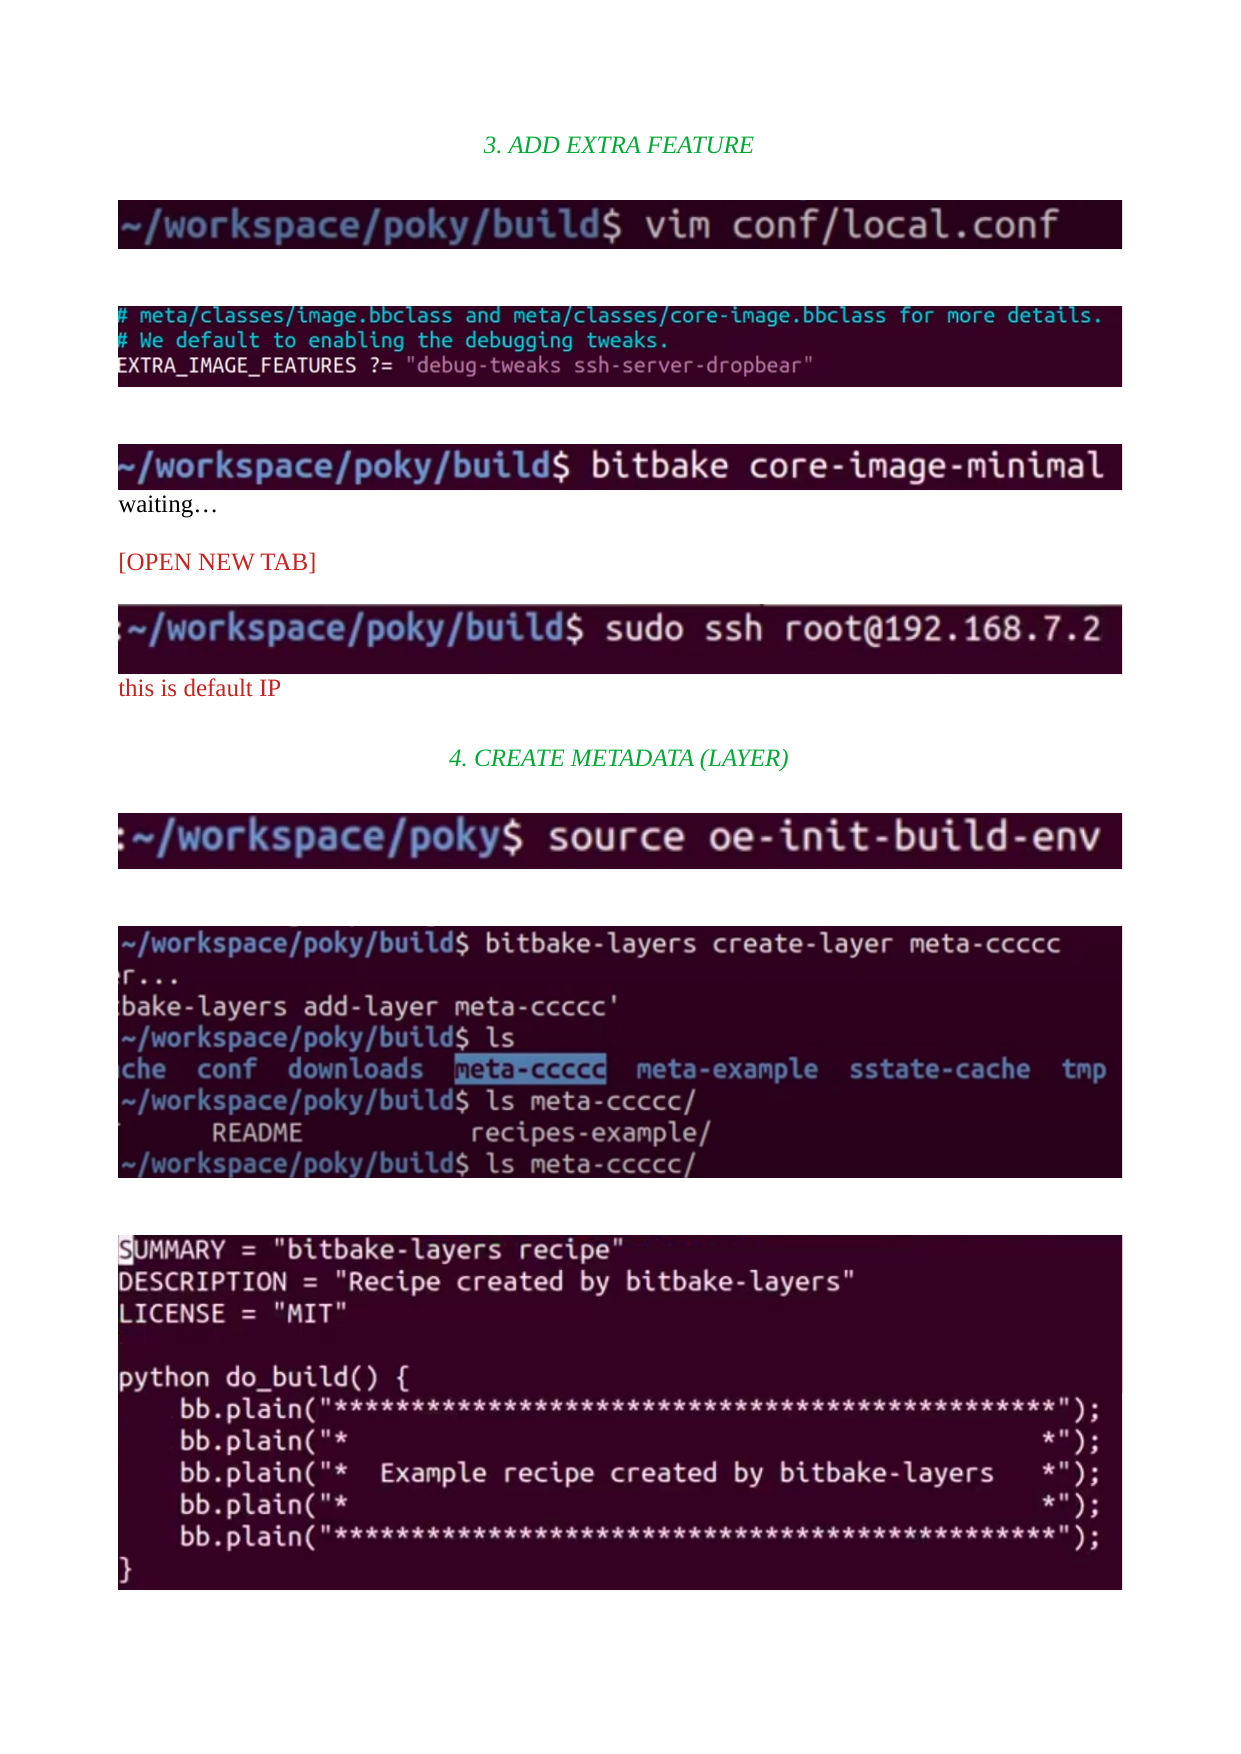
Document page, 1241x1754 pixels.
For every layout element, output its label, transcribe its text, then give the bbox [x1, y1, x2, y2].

picture [118, 813, 1123, 869]
picture [118, 444, 1123, 490]
picture [118, 604, 1123, 674]
picture [118, 200, 1123, 249]
picture [118, 1235, 1123, 1590]
text this is default IP [118, 674, 1122, 702]
text waiting… [118, 490, 1122, 518]
text 4. CREATE METADATA (LAYER) [118, 743, 1122, 772]
text 3. ADD EXTRA FEATURE [118, 131, 1122, 159]
picture [118, 926, 1123, 1178]
text [OPEN NEW TAB] [118, 547, 1122, 576]
picture [118, 306, 1123, 387]
